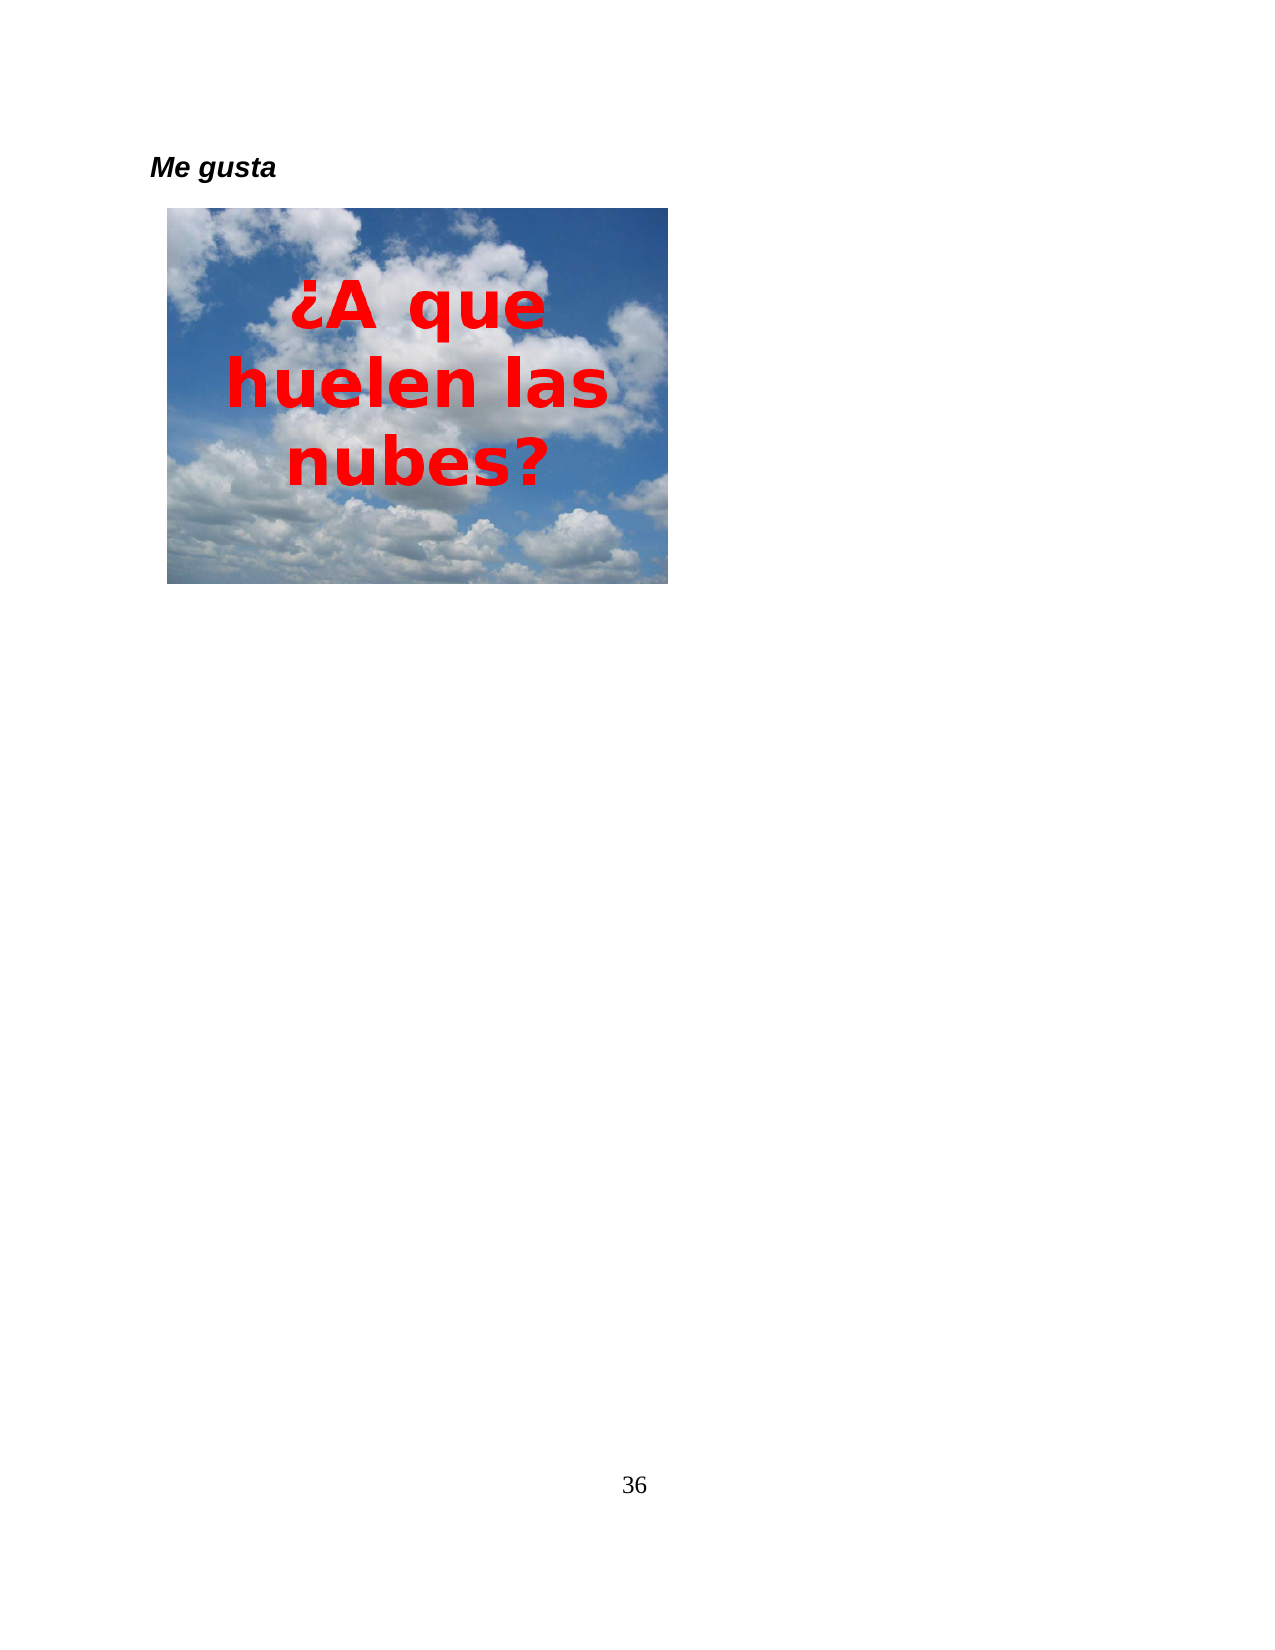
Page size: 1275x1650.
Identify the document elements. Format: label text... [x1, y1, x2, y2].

picture [150, 196, 684, 596]
subtitle Me gusta [150, 150, 1125, 183]
